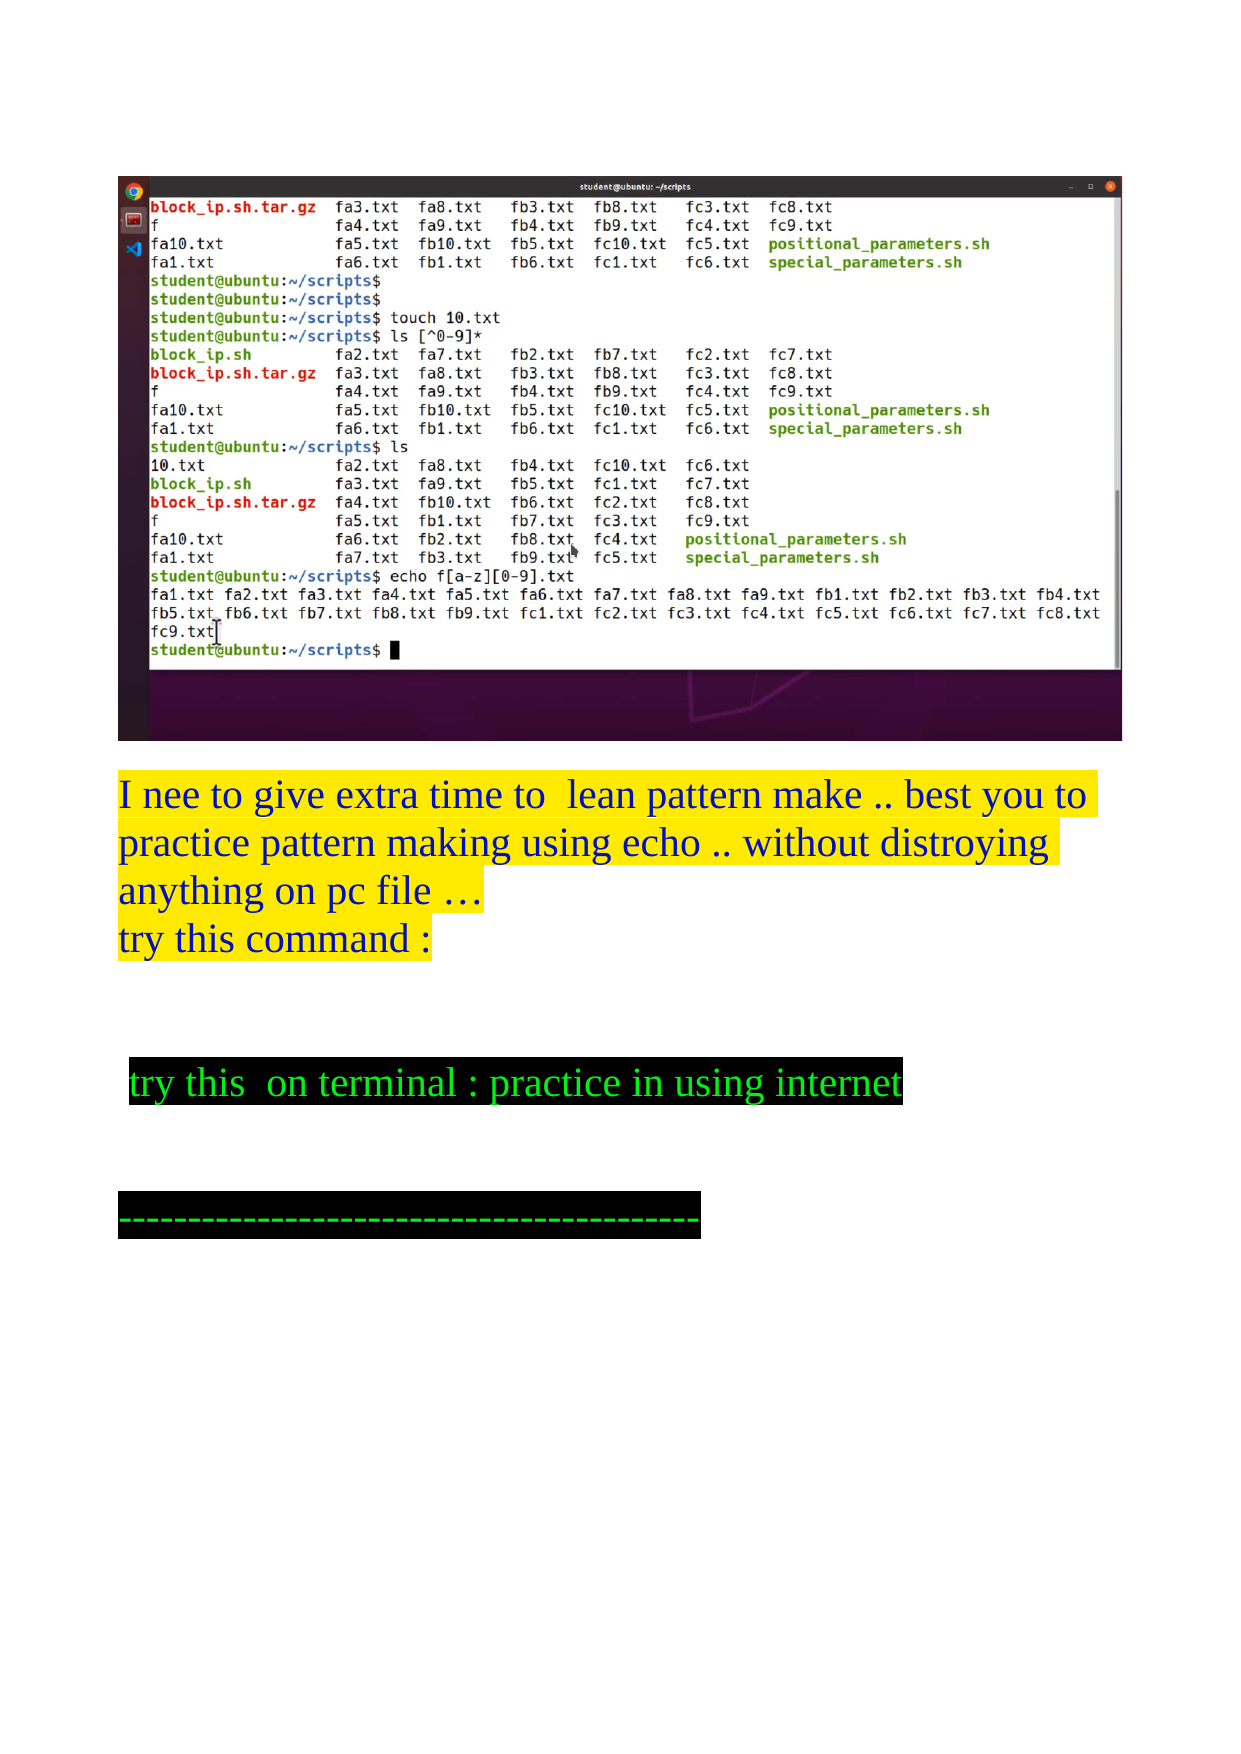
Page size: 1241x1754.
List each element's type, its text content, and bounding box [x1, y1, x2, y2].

text try this on terminal : practice in using internet [118, 1057, 1122, 1105]
text try this command : [118, 913, 1122, 961]
text I nee to give extra time to lean pattern make .. best you to practice pattern making using echo .. without distroying anything on pc file … [118, 769, 1122, 913]
text ------------------------------------------ [118, 1191, 1122, 1239]
picture [118, 176, 1123, 741]
